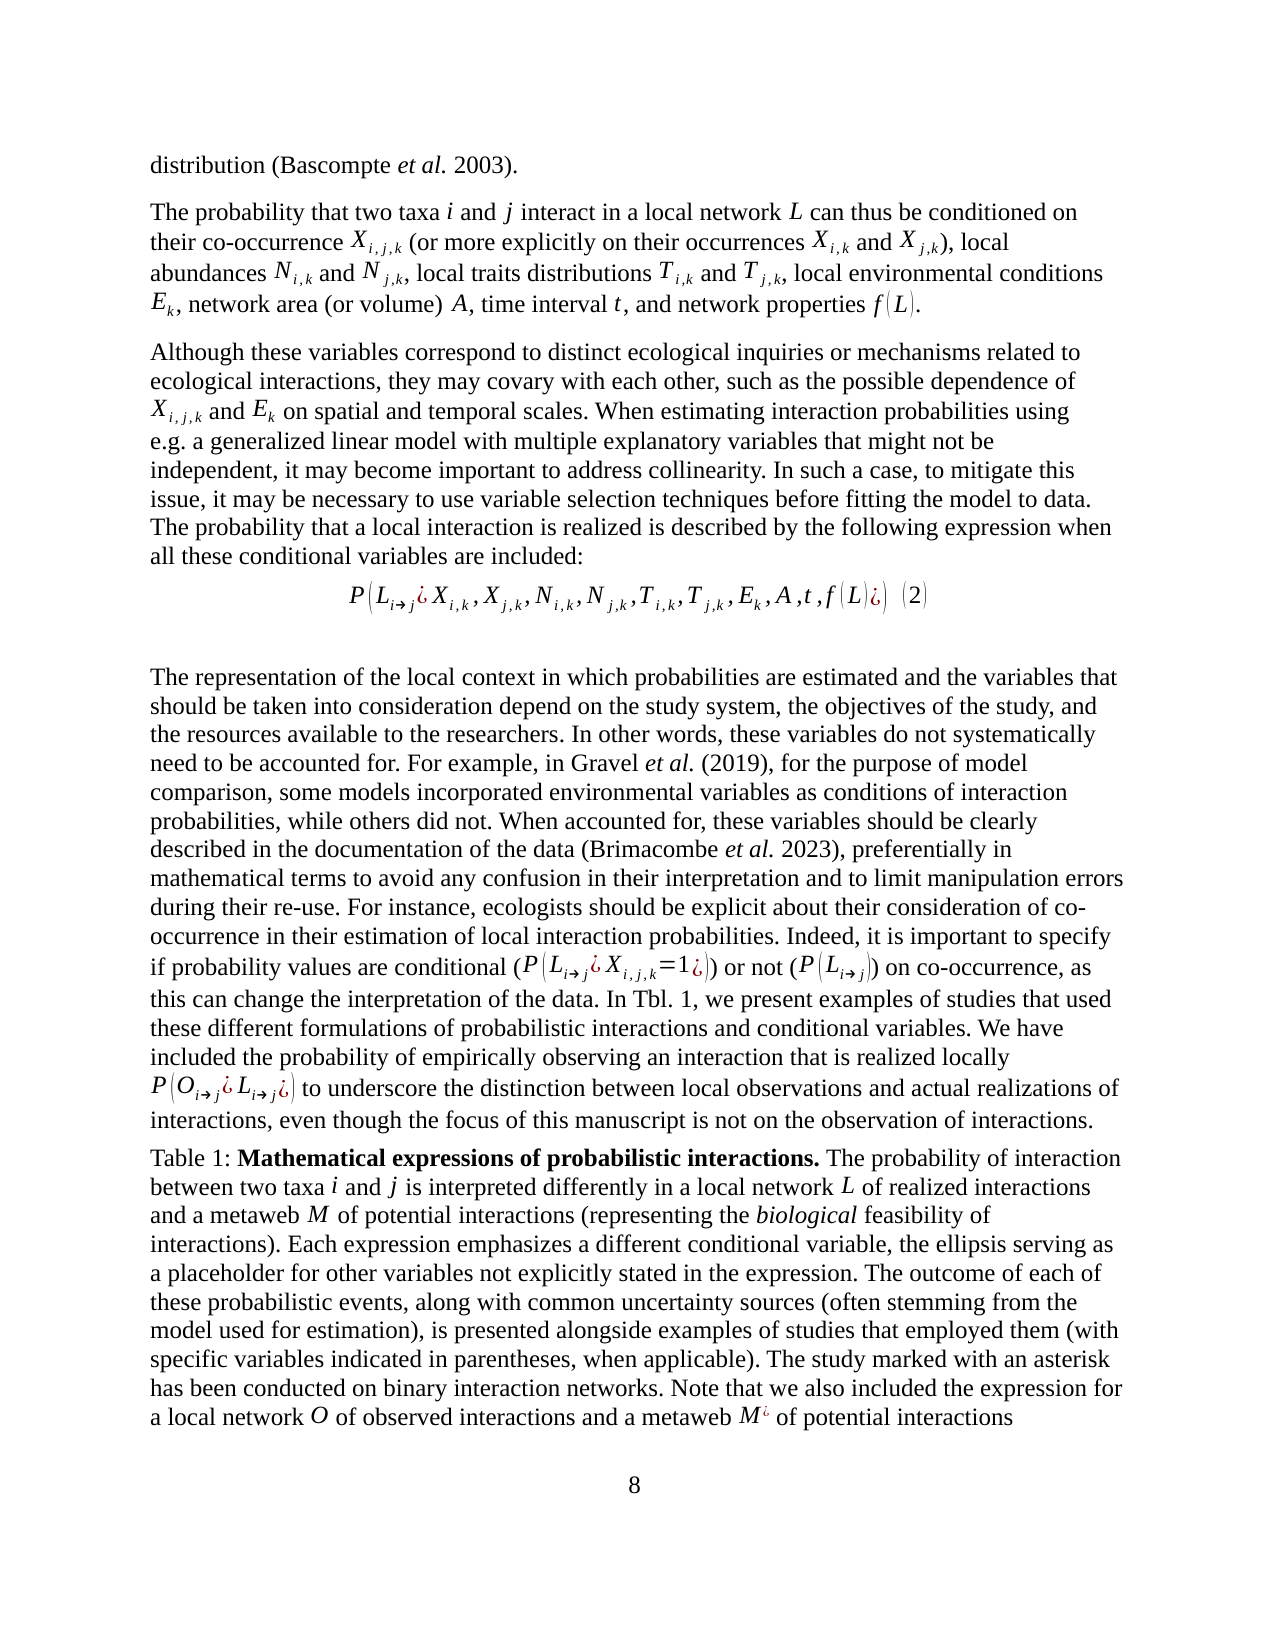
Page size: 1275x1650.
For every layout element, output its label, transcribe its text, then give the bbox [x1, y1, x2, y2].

text Although these variables correspond to distinct ecological inquiries or mechanisms related to ecological interactions, they may covary with each other, such as the possible dependence of and on spatial and temporal scales. When estimating interaction probabilities using e.g. a generalized linear model with multiple explanatory variables that might not be independent, it may become important to address collinearity. In such a case, to mitigate this issue, it may be necessary to use variable selection techniques before fitting the model to data. The probability that a local interaction is realized is described by the following expression when all these conditional variables are included: [150, 337, 1125, 570]
text The probability that two taxa and interact in a local network can thus be conditioned on their co-occurrence (or more explicitly on their occurrences and ), local abundances and , local traits distributions and , local environmental conditions , network area (or volume) , time interval , and network properties . [150, 197, 1125, 319]
text The representation of the local context in which probabilities are estimated and the variables that should be taken into consideration depend on the study system, the objectives of the study, and the resources available to the researchers. In other words, these variables do not systematically need to be accounted for. For example, in Gravel et al. (2019), for the purpose of model comparison, some models incorporated environmental variables as conditions of interaction probabilities, while others did not. When accounted for, these variables should be clearly described in the documentation of the data (Brimacombe et al. 2023), preferentially in mathematical terms to avoid any confusion in their interpretation and to limit manipulation errors during their re-use. For instance, ecologists should be explicit about their consideration of co-occurrence in their estimation of local interaction probabilities. Indeed, it is important to specify if probability values are conditional () or not () on co-occurrence, as this can change the interpretation of the data. In Tbl. 1, we present examples of studies that used these different formulations of probabilistic interactions and conditional variables. We have included the probability of empirically observing an interaction that is realized locally to underscore the distinction between local observations and actual realizations of interactions, even though the focus of this manuscript is not on the observation of interactions. [150, 662, 1125, 1134]
text distribution (Bascompte et al. 2003). [150, 150, 1125, 179]
text Table 1: Mathematical expressions of probabilistic interactions. The probability of interaction between two taxa and is interpreted differently in a local network of realized interactions and a metaweb of potential interactions (representing the biological feasibility of interactions). Each expression emphasizes a different conditional variable, the ellipsis serving as a placeholder for other variables not explicitly stated in the expression. The outcome of each of these probabilistic events, along with common uncertainty sources (often stemming from the model used for estimation), is presented alongside examples of studies that employed them (with specific variables indicated in parentheses, when applicable). The study marked with an asterisk has been conducted on binary interaction networks. Note that we also included the expression for a local network of observed interactions and a metaweb of potential interactions [150, 1143, 1125, 1430]
